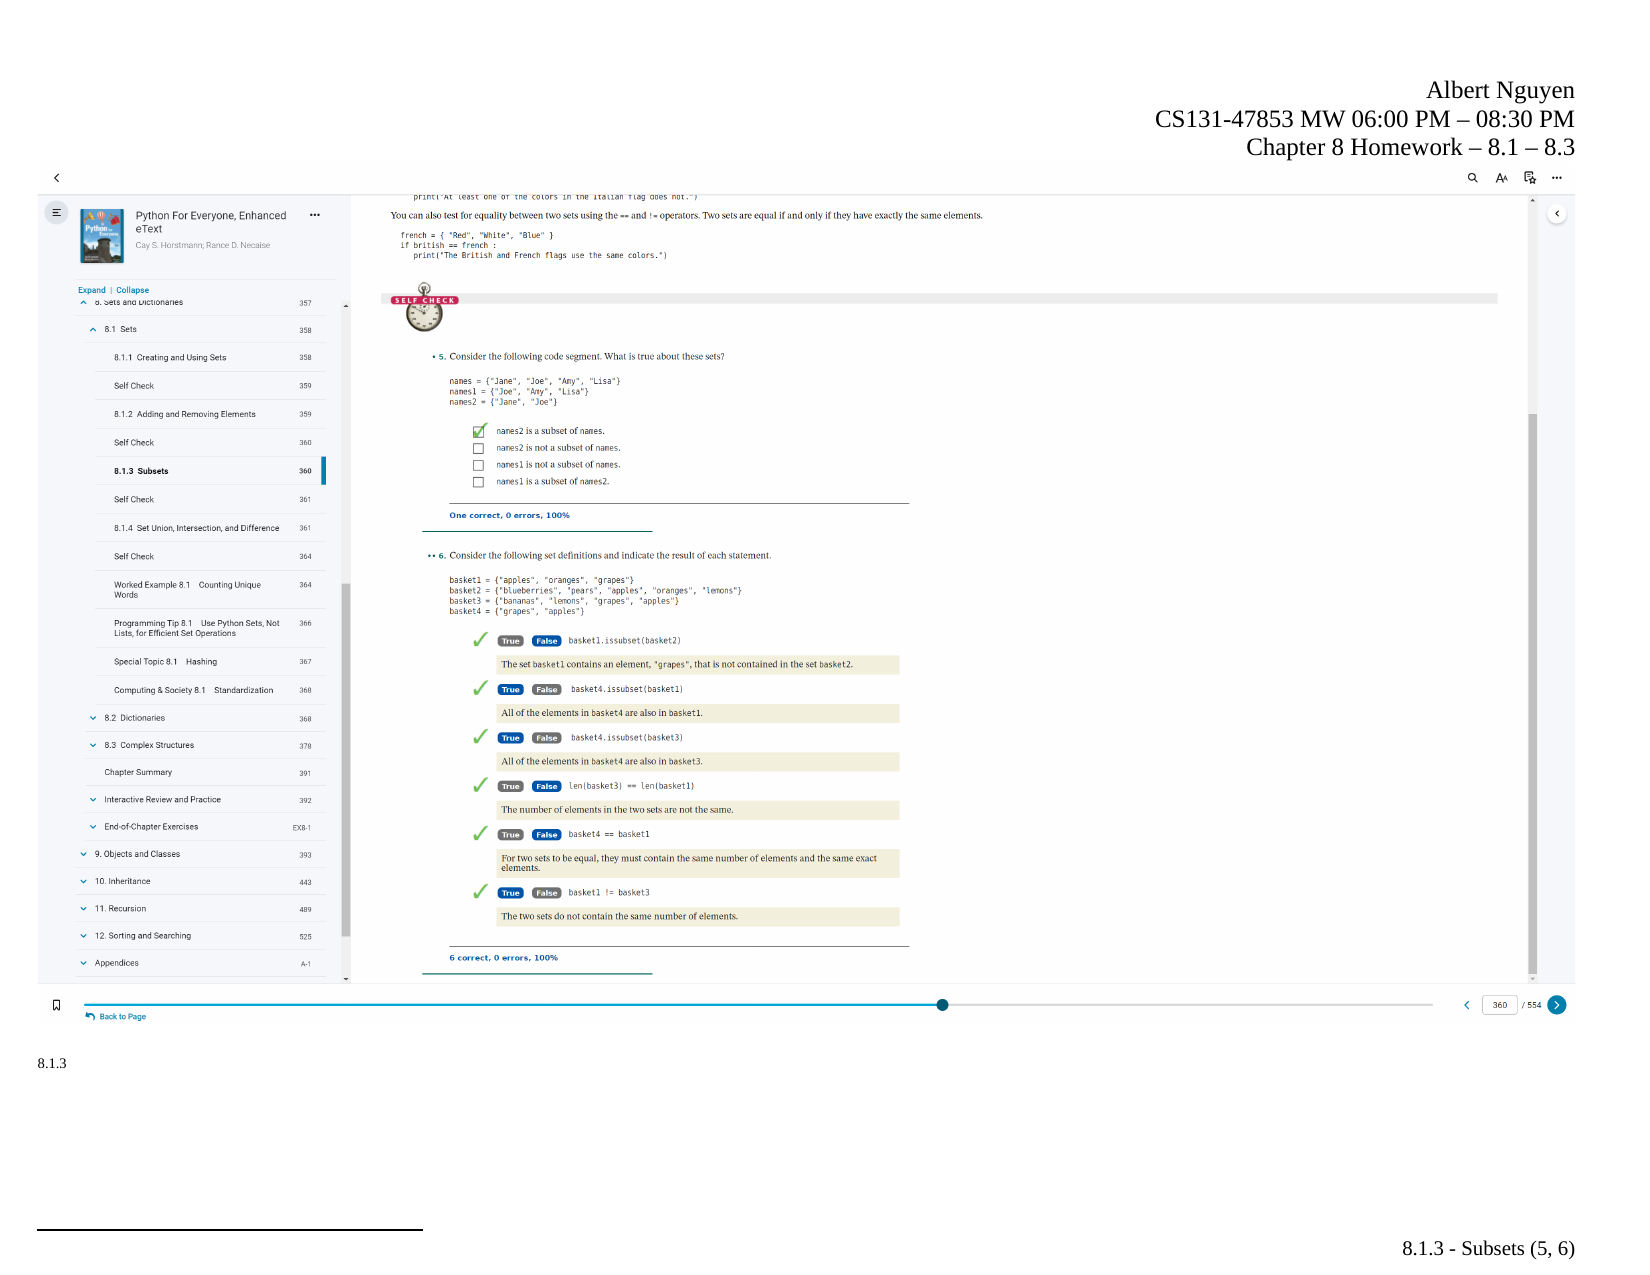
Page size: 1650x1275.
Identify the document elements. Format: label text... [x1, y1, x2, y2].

text - Subsets (5, 6) [37, 1236, 1575, 1260]
picture [37, 161, 1575, 1026]
